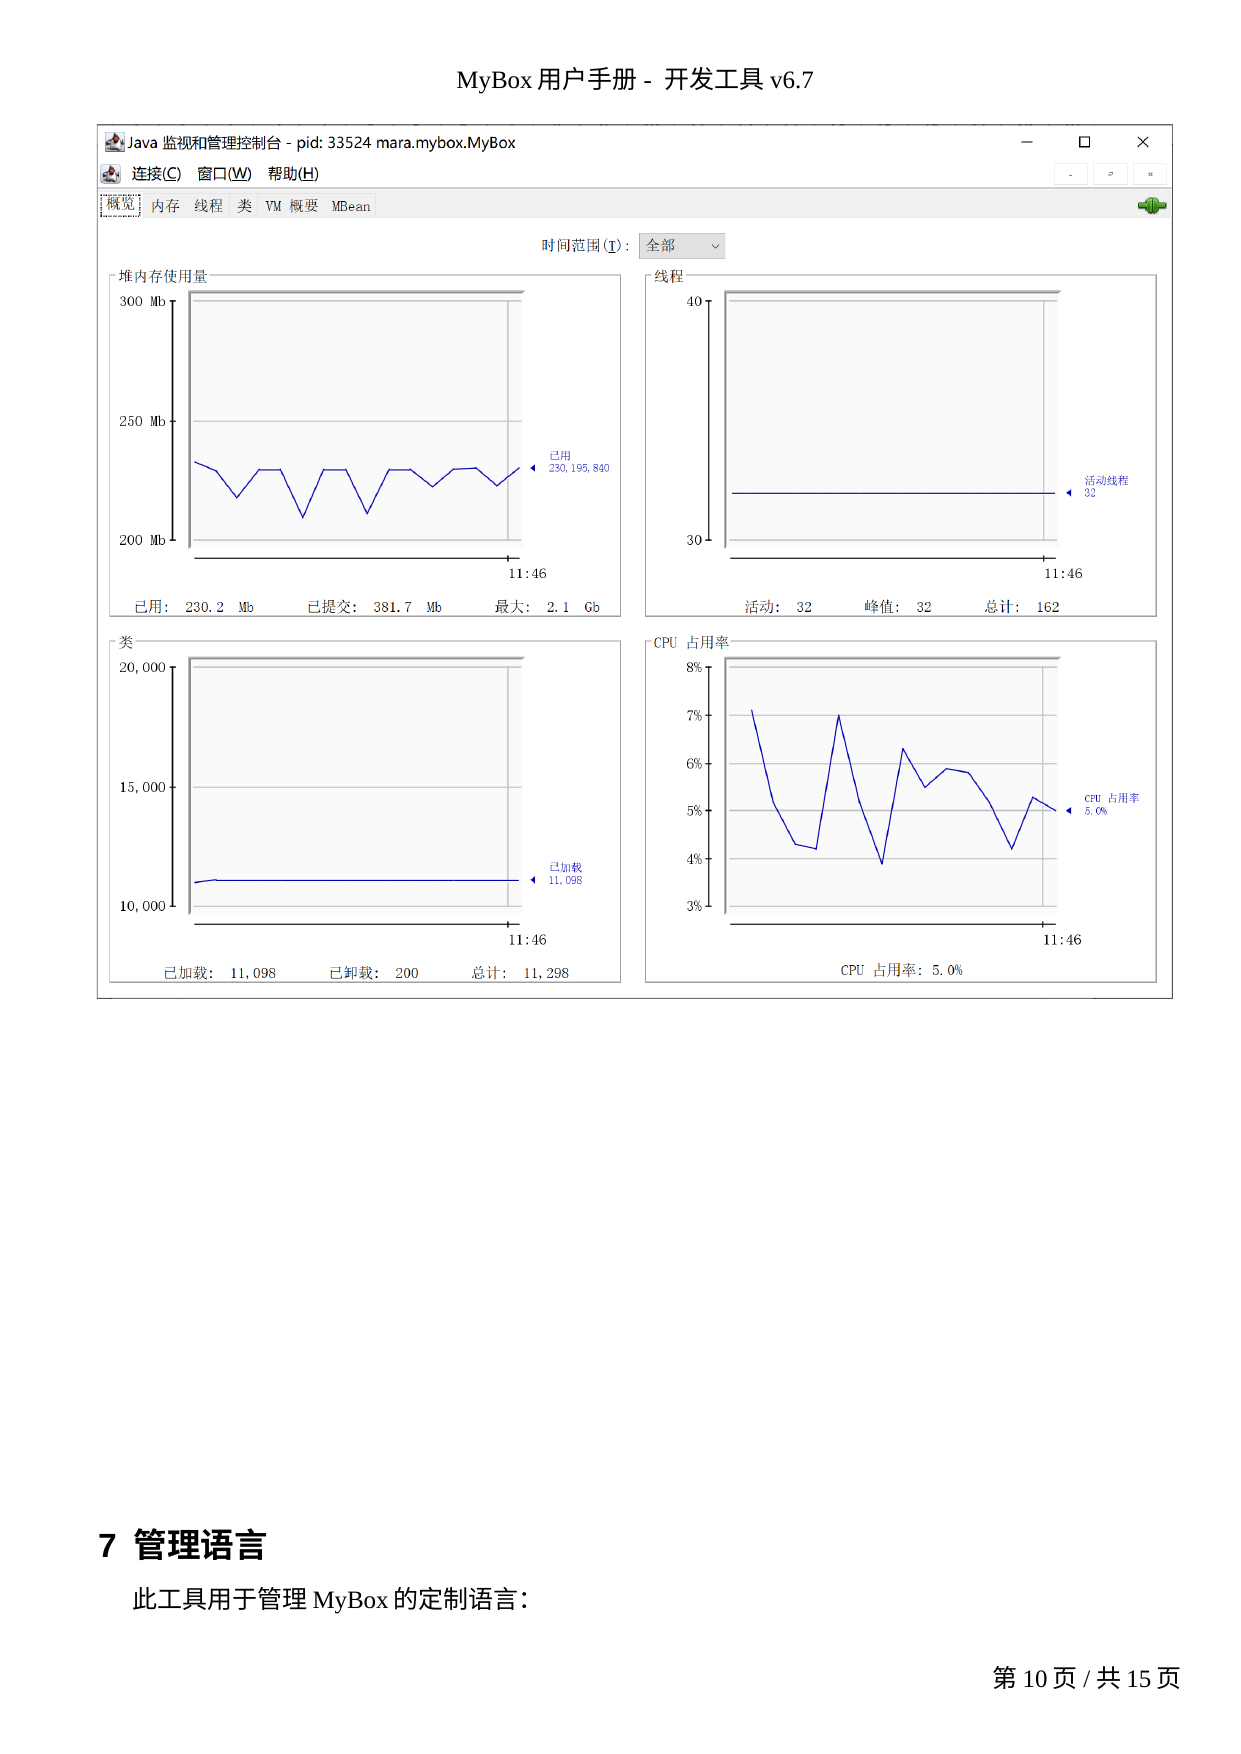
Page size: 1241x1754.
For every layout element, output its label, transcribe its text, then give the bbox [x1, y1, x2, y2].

text 此工具用于管理MyBox的定制语言： [88, 1580, 1181, 1616]
picture [96, 124, 1173, 999]
subtitle 管理语言 [88, 1519, 1181, 1567]
